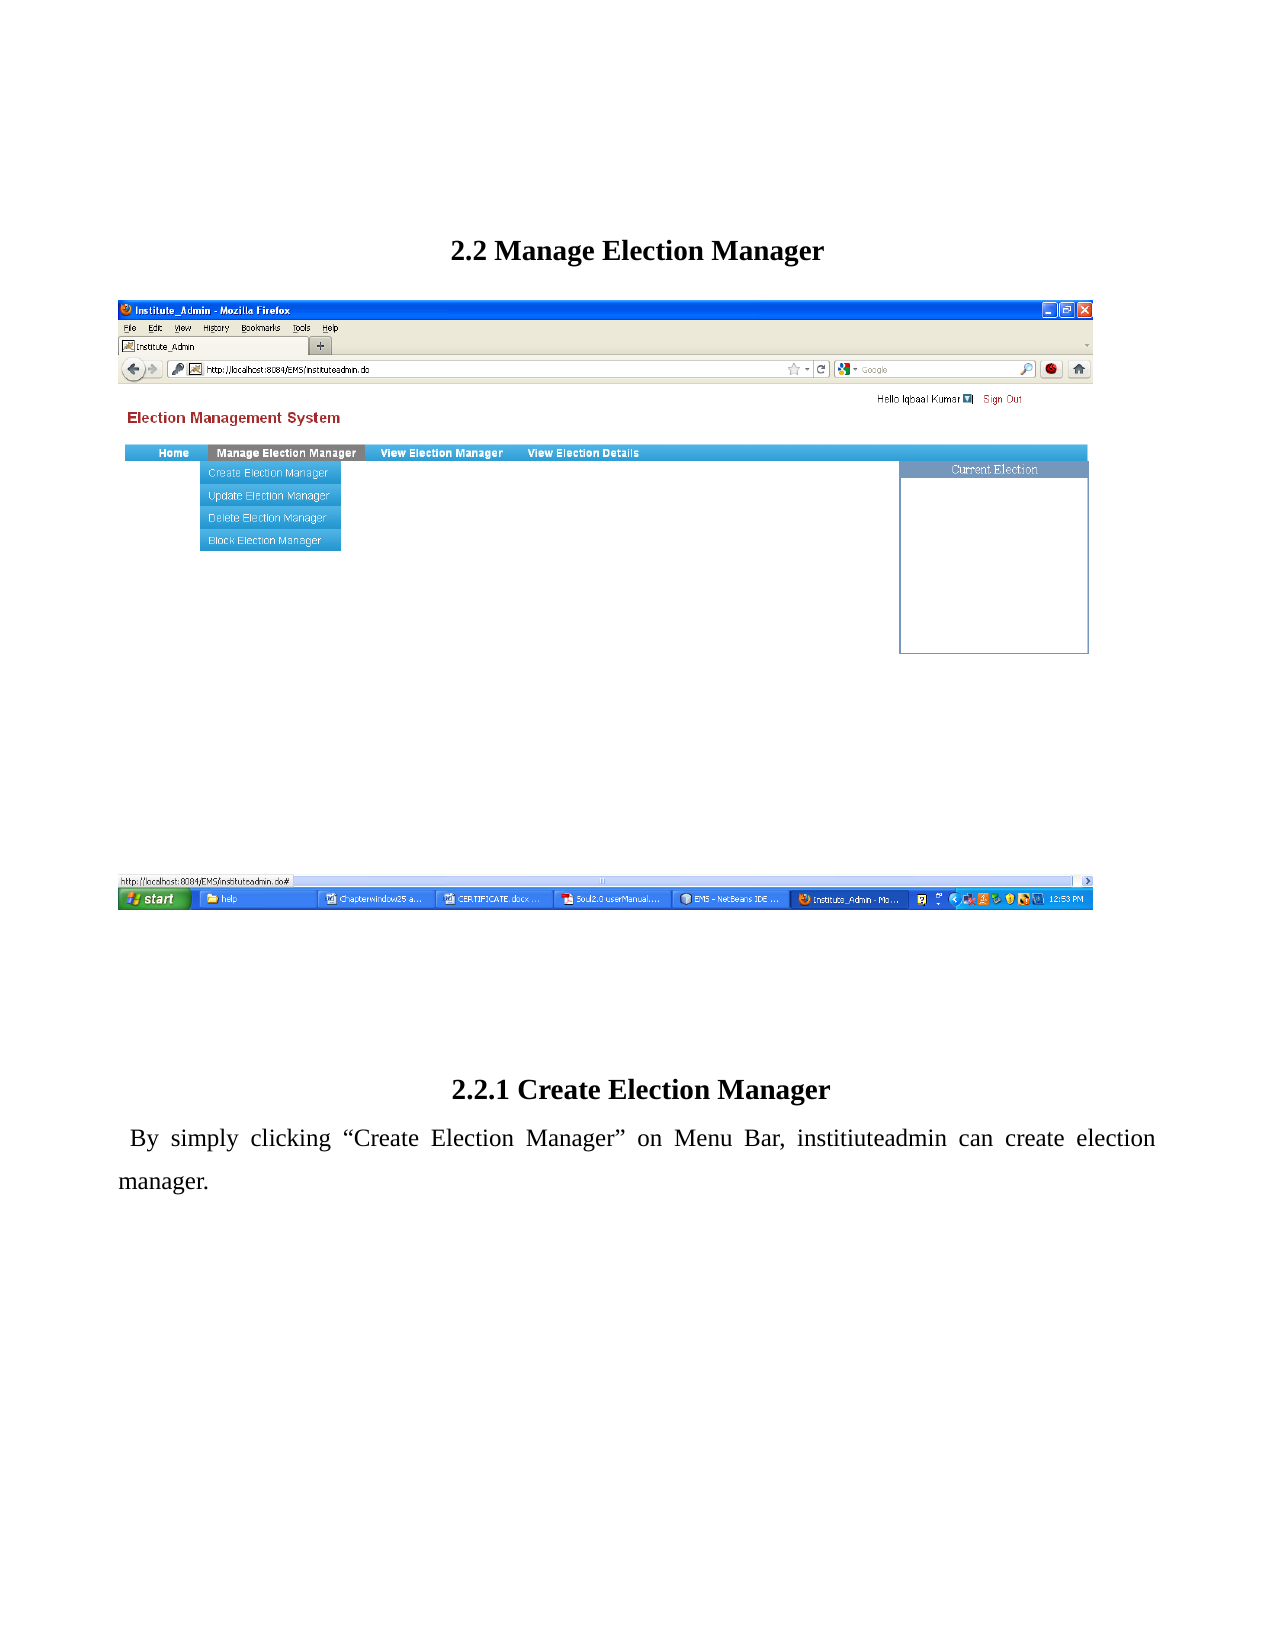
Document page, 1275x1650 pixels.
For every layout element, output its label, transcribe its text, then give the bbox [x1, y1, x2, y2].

text 2.2 Manage Election Manager [118, 233, 1157, 267]
text 2.2.1 Create Election Manager [118, 1072, 1157, 1106]
picture [118, 300, 1093, 910]
text By simply clicking “Create Election Manager” on Menu Bar, institiuteadmin can create election manager. [118, 1123, 1157, 1194]
